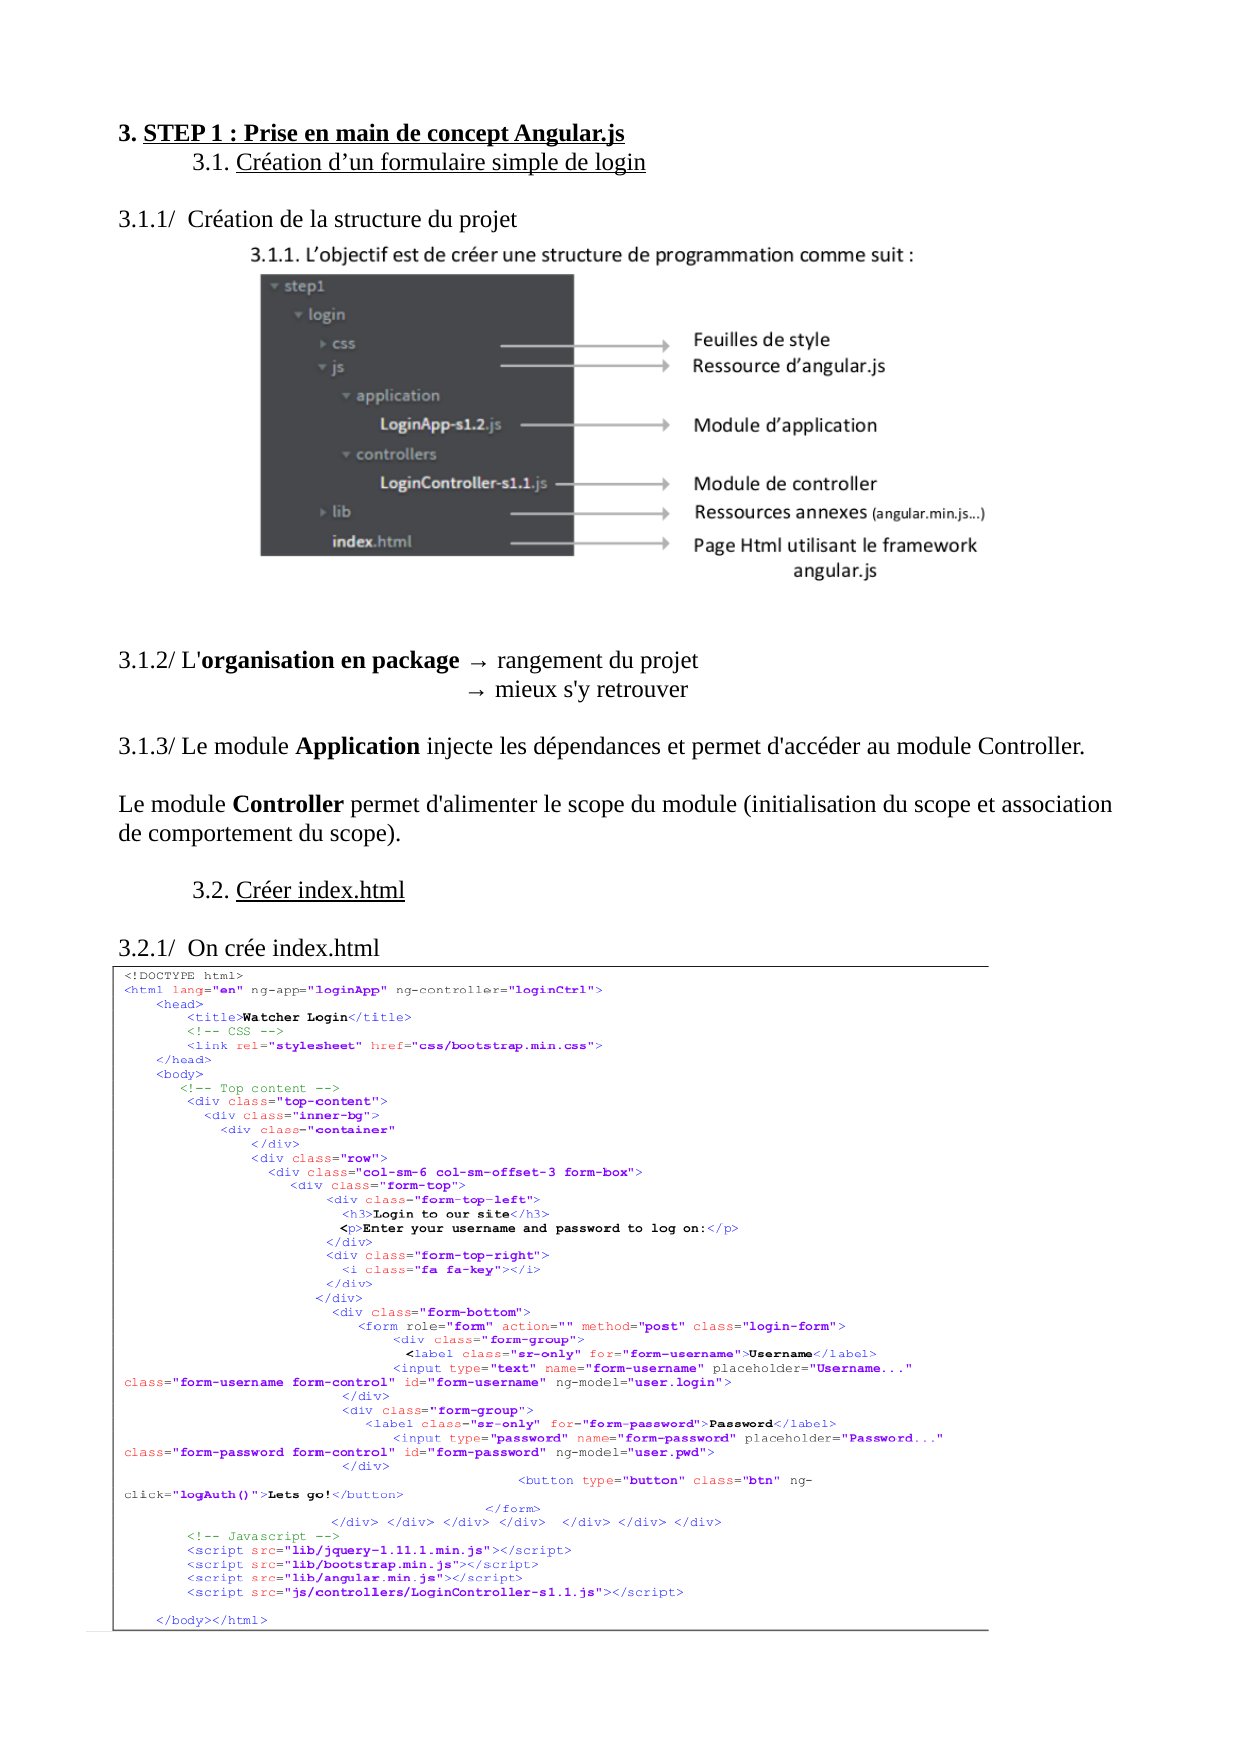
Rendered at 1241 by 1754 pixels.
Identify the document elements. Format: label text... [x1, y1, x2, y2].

text 3.1.3/ Le module Application injecte les dépendances et permet d'accéder au module Controller. [118, 731, 1122, 760]
text 3. STEP 1 : Prise en main de concept Angular.js [118, 118, 1122, 147]
text Le module Controller permet d'alimenter le scope du module (initialisation du scope et association de comportement du scope). [118, 789, 1122, 846]
text → mieux s'y retrouver [118, 674, 1122, 703]
text 3.1. Création d’un formulaire simple de login [118, 147, 1122, 176]
text 3.1.2/ L'organisation en package → rangement du projet [118, 645, 1122, 674]
text 3.1.1/ Création de la structure du projet [118, 204, 1122, 233]
picture [86, 961, 989, 1632]
text 3.2.1/ On crée index.html [118, 933, 1122, 961]
picture [211, 242, 1009, 588]
text 3.2. Créer index.html [118, 875, 1122, 904]
